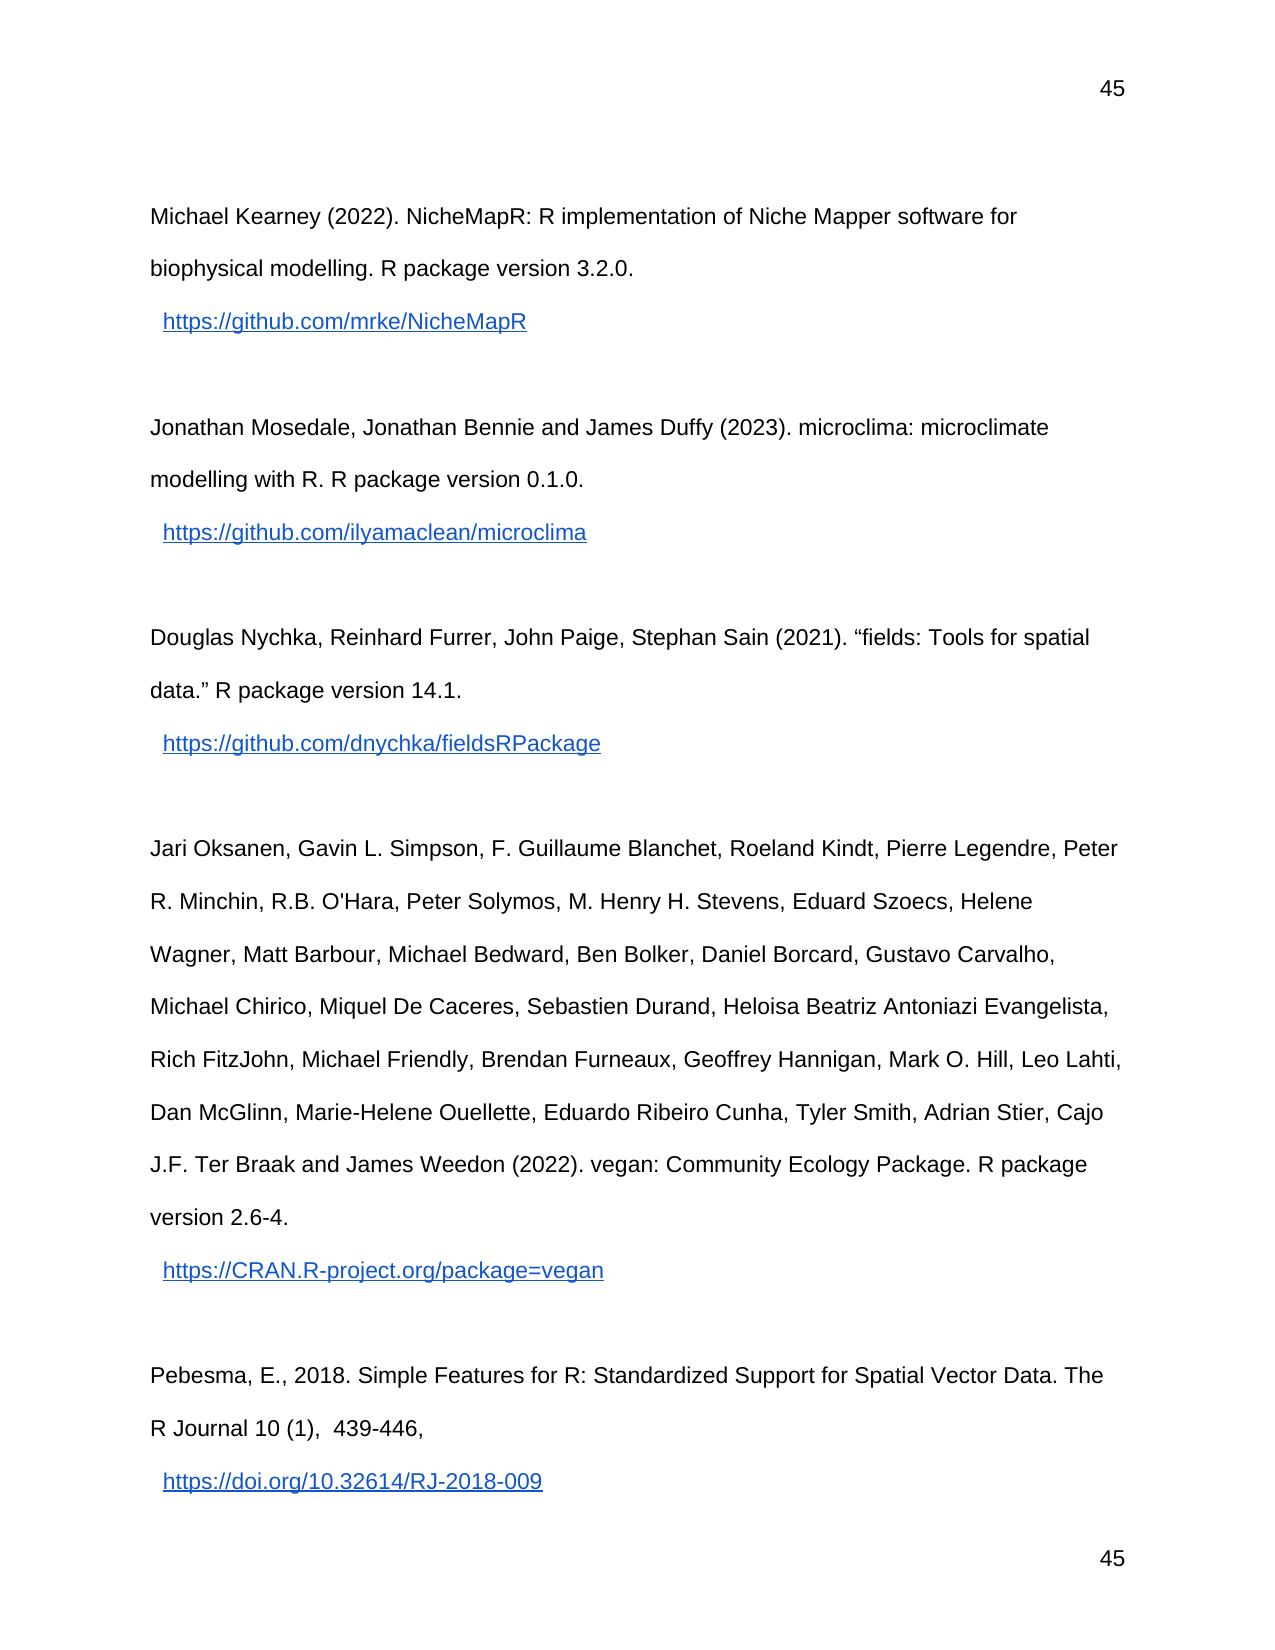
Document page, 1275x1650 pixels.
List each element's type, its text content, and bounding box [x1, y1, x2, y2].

text Douglas Nychka, Reinhard Furrer, John Paige, Stephan Sain (2021). “fields: Tools for spatial data.” R package version 14.1. [150, 624, 1125, 703]
text https://github.com/ilyamaclean/microclima [150, 519, 1125, 545]
text Jari Oksanen, Gavin L. Simpson, F. Guillaume Blanchet, Roeland Kindt, Pierre Legendre, Peter R. Minchin, R.B. O'Hara, Peter Solymos, M. Henry H. Stevens, Eduard Szoecs, Helene Wagner, Matt Barbour, Michael Bedward, Ben Bolker, Daniel Borcard, Gustavo Carvalho, Michael Chirico, Miquel De Caceres, Sebastien Durand, Heloisa Beatriz Antoniazi Evangelista, Rich FitzJohn, Michael Friendly, Brendan Furneaux, Geoffrey Hannigan, Mark O. Hill, Leo Lahti, Dan McGlinn, Marie-Helene Ouellette, Eduardo Ribeiro Cunha, Tyler Smith, Adrian Stier, Cajo J.F. Ter Braak and James Weedon (2022). vegan: Community Ecology Package. R package version 2.6-4. [150, 835, 1125, 1231]
text Pebesma, E., 2018. Simple Features for R: Standardized Support for Spatial Vector Data. The R Journal 10 (1), 439-446, [150, 1362, 1125, 1441]
text https://github.com/mrke/NicheMapR [150, 308, 1125, 334]
text https://github.com/dnychka/fieldsRPackage [150, 730, 1125, 756]
text Jonathan Mosedale, Jonathan Bennie and James Duffy (2023). microclima: microclimate modelling with R. R package version 0.1.0. [150, 413, 1125, 493]
text https://CRAN.R-project.org/package=vegan [150, 1257, 1125, 1283]
text Michael Kearney (2022). NicheMapR: R implementation of Niche Mapper software for biophysical modelling. R package version 3.2.0. [150, 203, 1125, 282]
text https://doi.org/10.32614/RJ-2018-009 [150, 1468, 1125, 1494]
